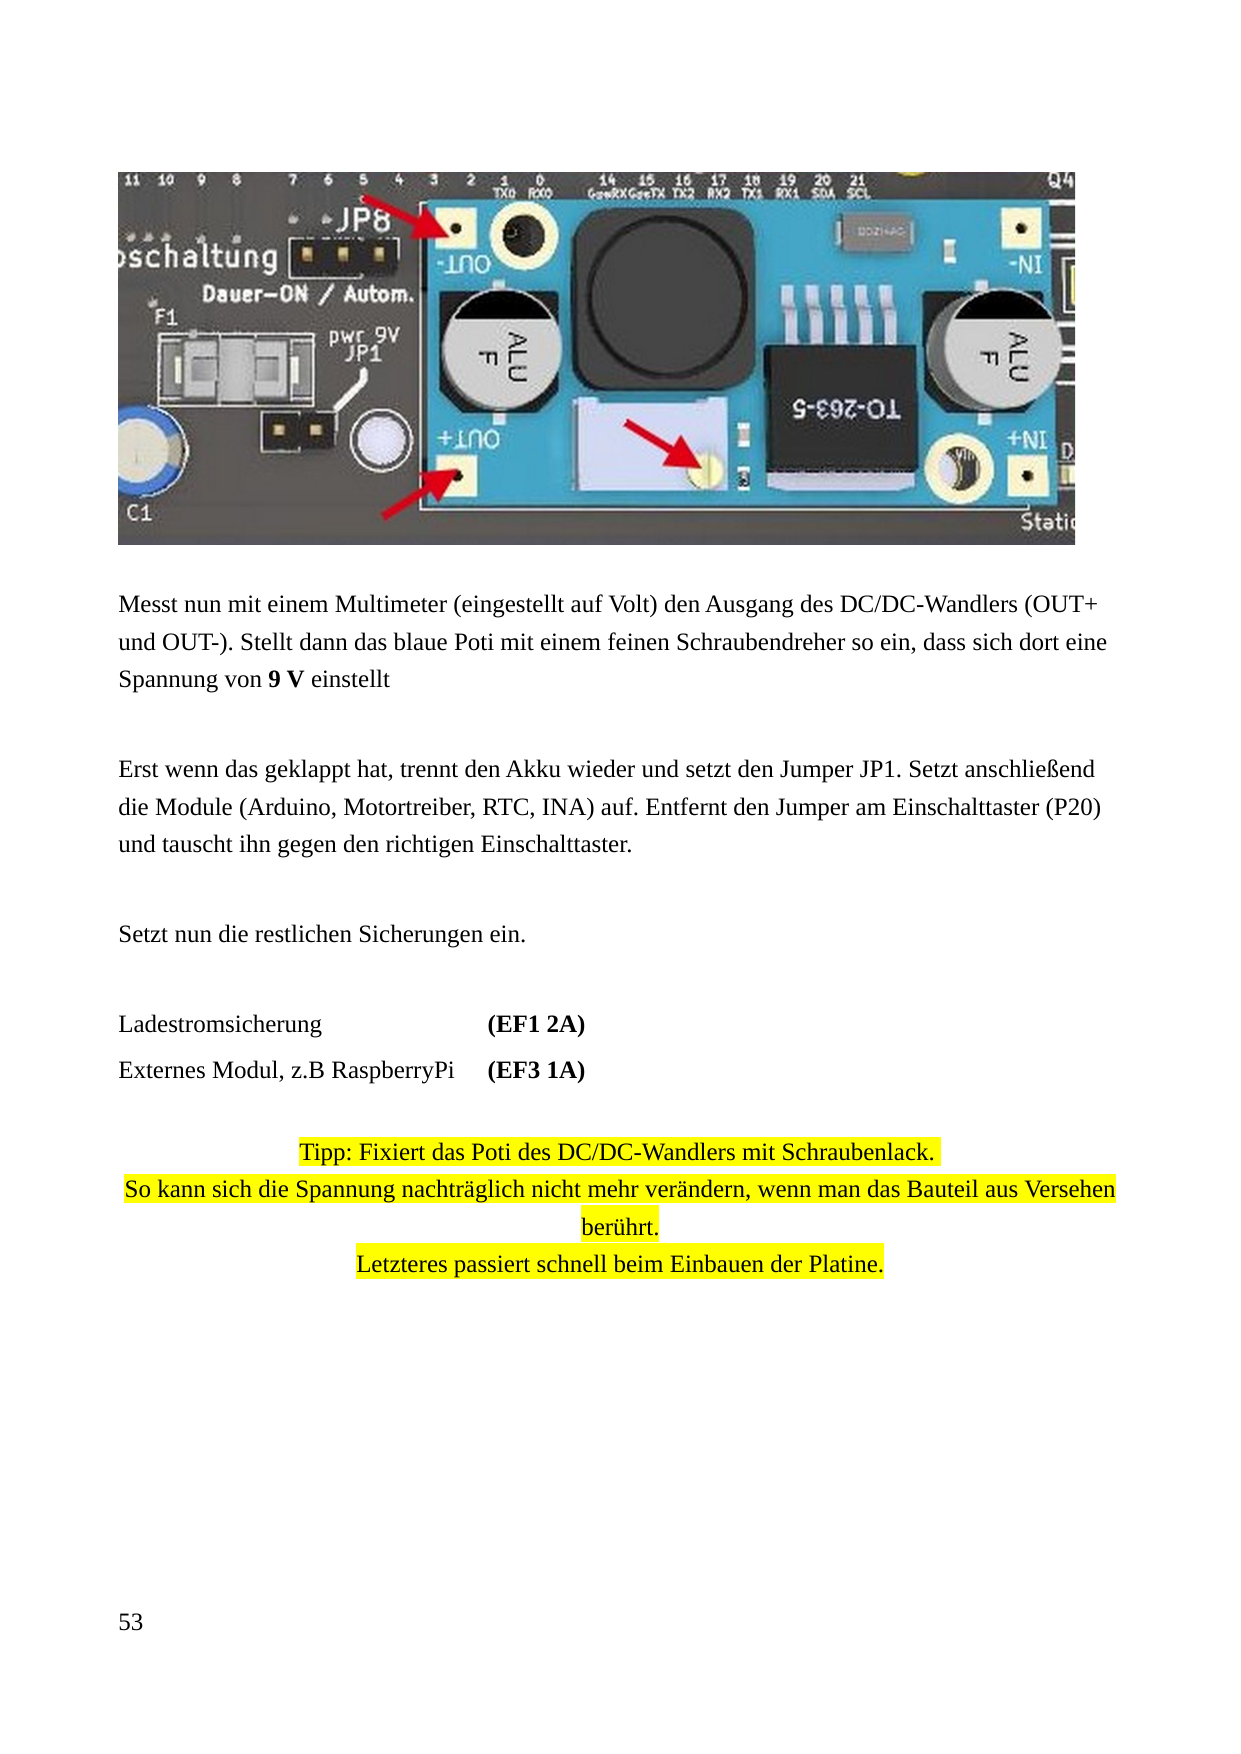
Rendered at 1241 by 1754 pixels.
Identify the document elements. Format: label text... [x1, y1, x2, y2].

text Tipp: Fixiert das Poti des DC/DC-Wandlers mit Schraubenlack. So kann sich die Spannung nachträglich nicht mehr verändern, wenn man das Bauteil aus Versehen berührt. [118, 1131, 1122, 1242]
picture [118, 172, 1076, 545]
text Letzteres passiert schnell beim Einbauen der Platine. [118, 1242, 1122, 1279]
text Erst wenn das geklappt hat, trennt den Akku wieder und setzt den Jumper JP1. Setzt anschließend die Module (Arduino, Motortreiber, RTC, INA) auf. Entfernt den Jumper am Einschalttaster (P20) und tauscht ihn gegen den richtigen Einschalttaster. [118, 748, 1122, 859]
text Setzt nun die restlichen Sicherungen ein. [118, 913, 1122, 950]
text Ladestromsicherung (EF1 2A) [118, 1003, 1122, 1040]
text Messt nun mit einem Multimeter (eingestellt auf Volt) den Ausgang des DC/DC-Wandlers (OUT+ und OUT-). Stellt dann das blaue Poti mit einem feinen Schraubendreher so ein, dass sich dort eine Spannung von 9 V einstellt [118, 583, 1122, 695]
text Externes Modul, z.B RaspberryPi (EF3 1A) [118, 1048, 1122, 1086]
